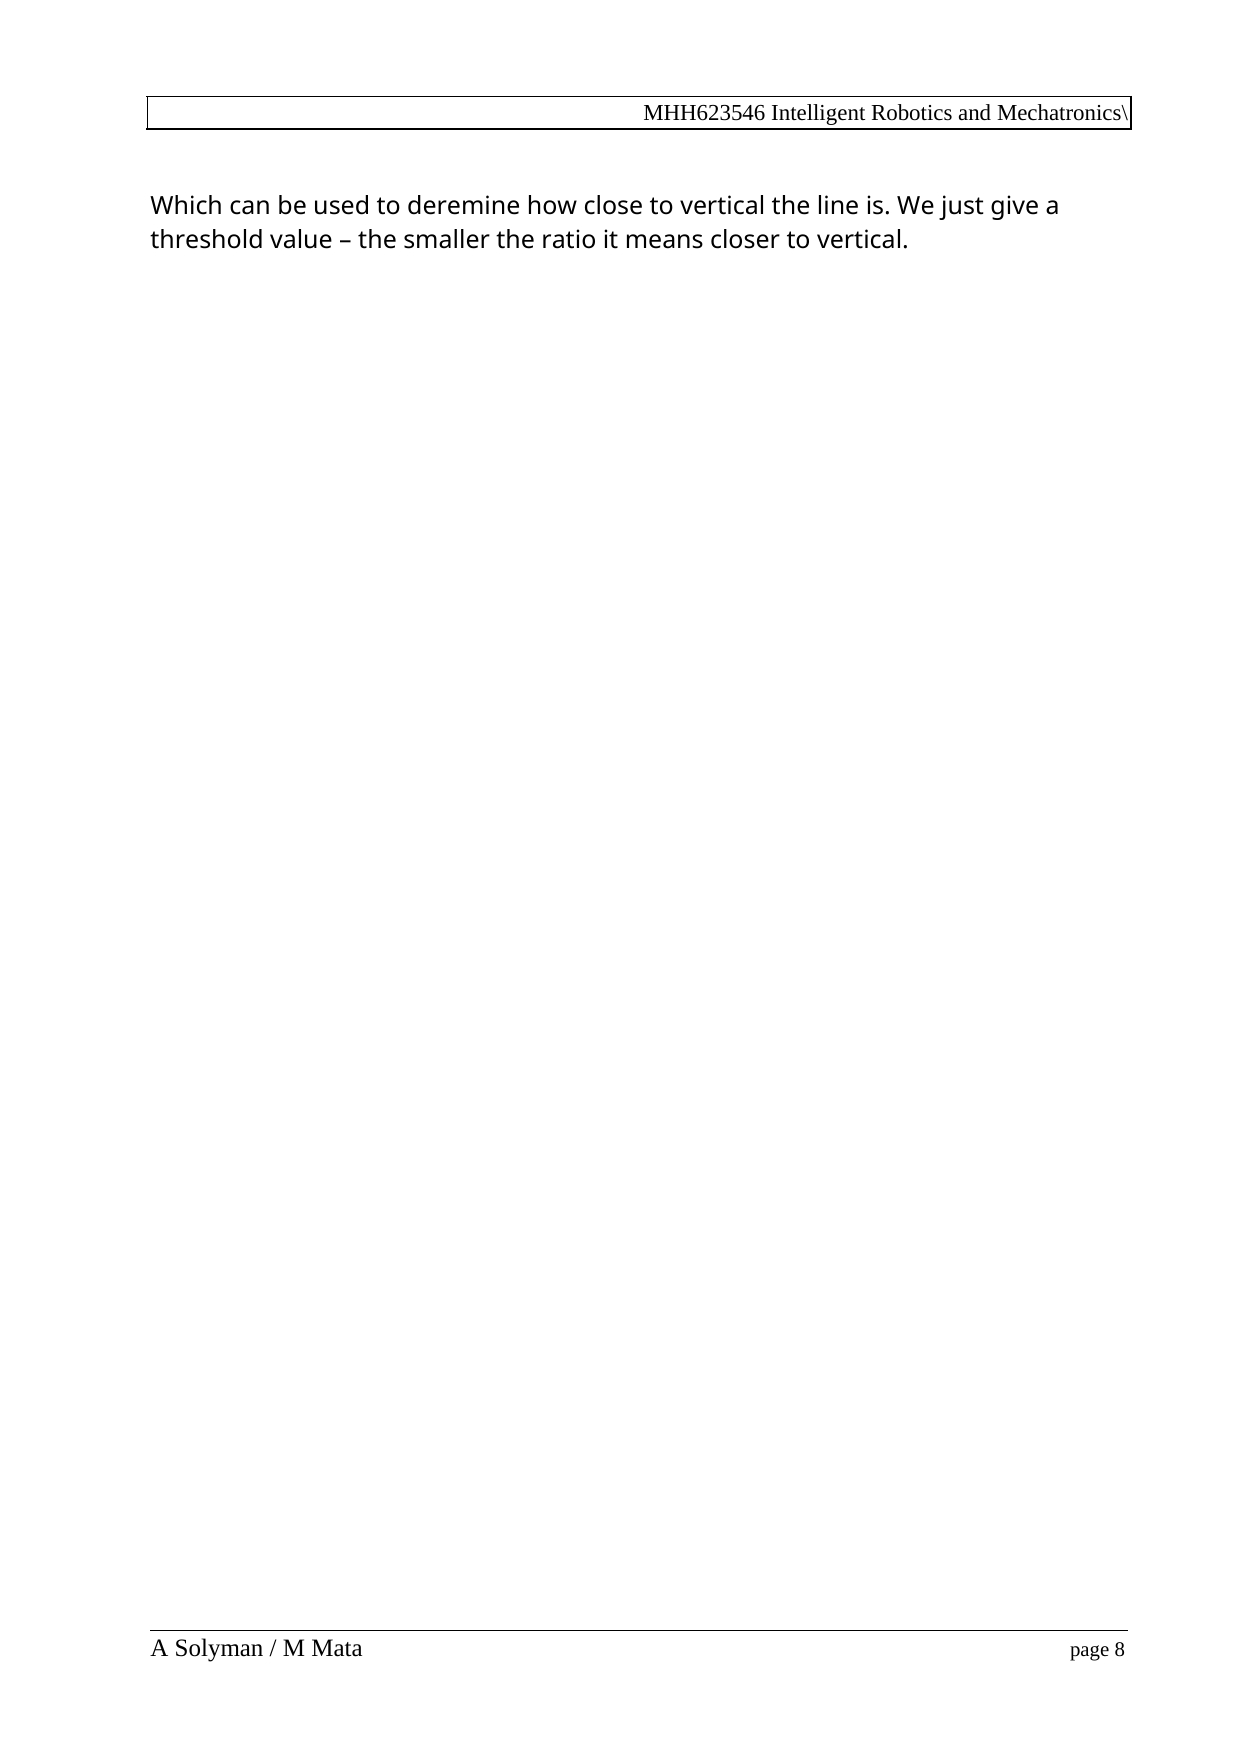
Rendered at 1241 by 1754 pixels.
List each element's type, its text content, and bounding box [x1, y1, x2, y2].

text Which can be used to deremine how close to vertical the line is. We just give a threshold value – the smaller the ratio it means closer to vertical. [150, 187, 1128, 255]
